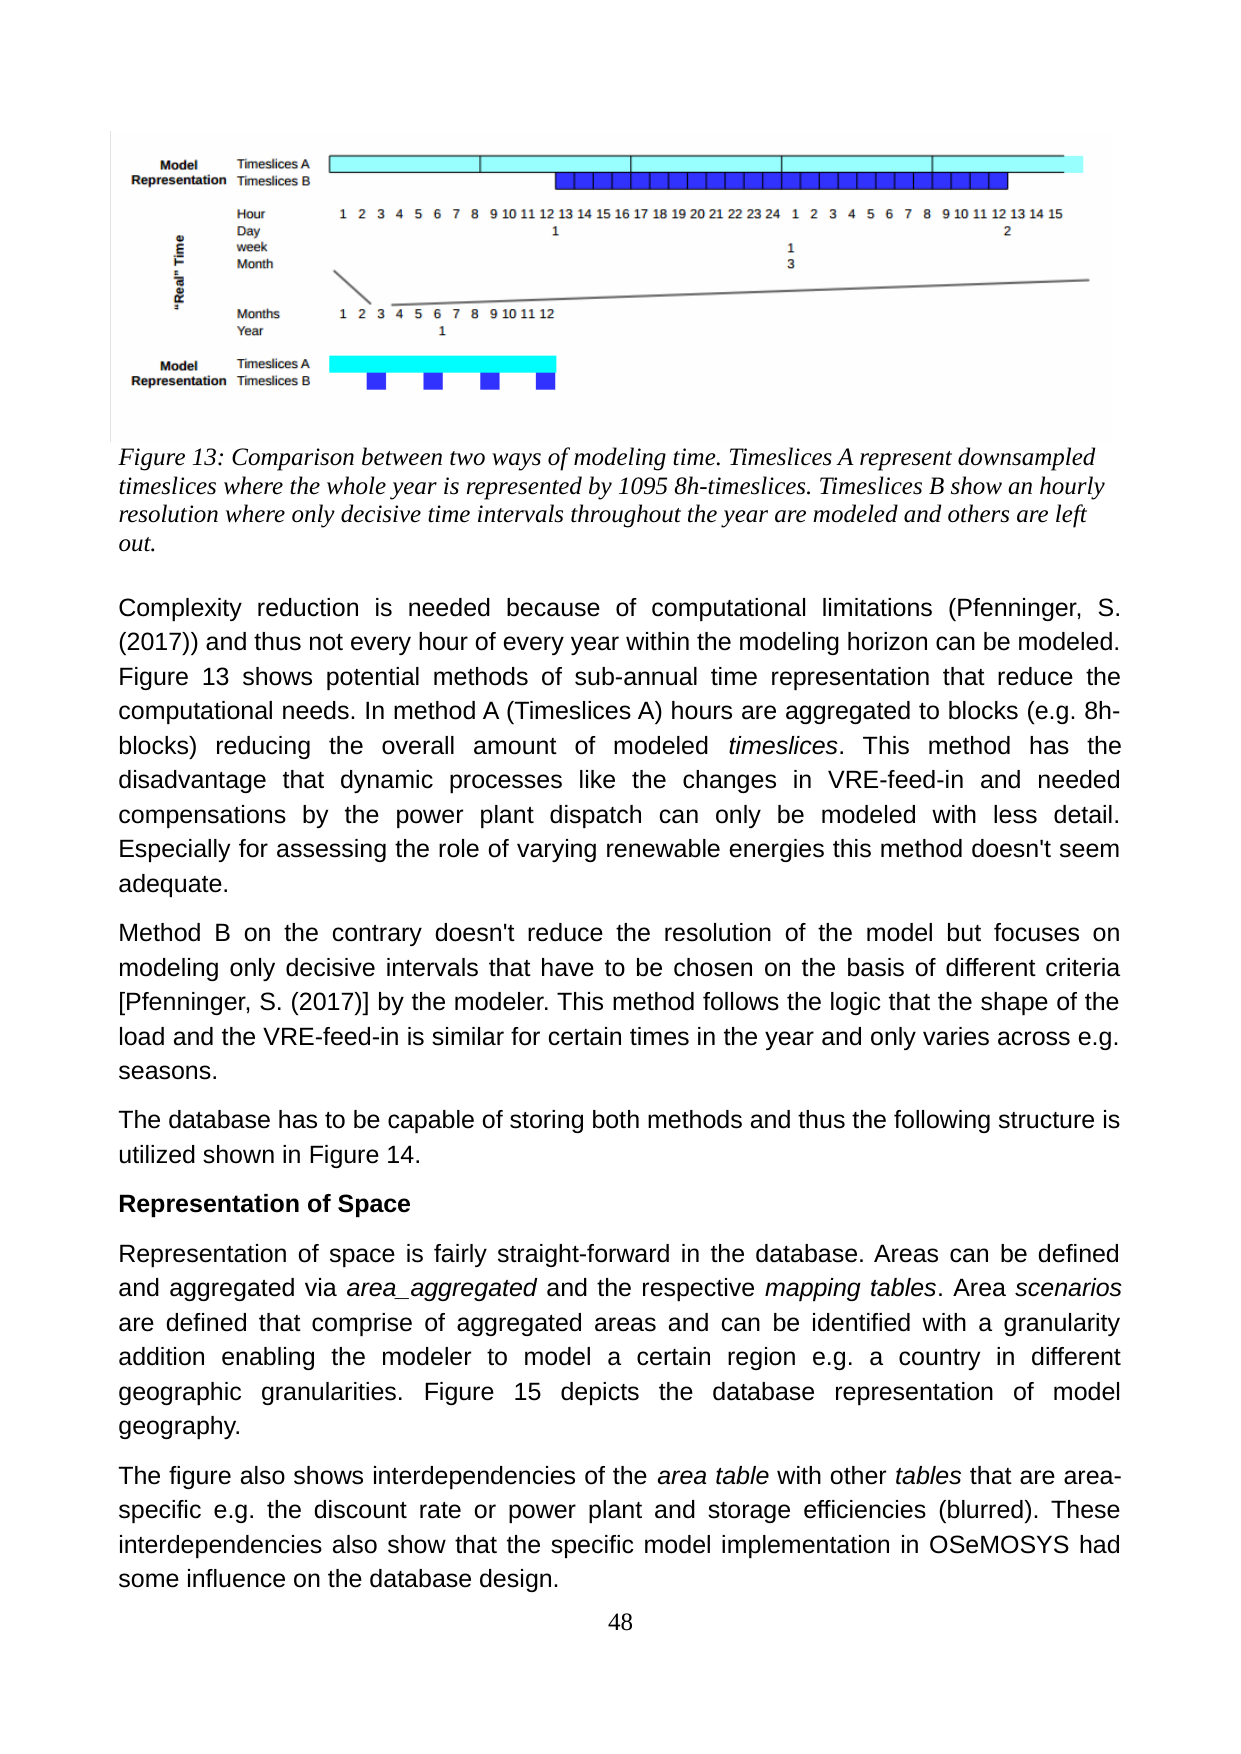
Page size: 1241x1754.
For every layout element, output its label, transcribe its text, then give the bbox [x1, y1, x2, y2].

text Representation of space is fairly straight-forward in the database. Areas can be defined and aggregated via area_aggregated and the respective mapping tables. Area scenarios are defined that comprise of aggregated areas and can be identified with a granularity addition enabling the modeler to model a certain region e.g. a country in different geographic granularities. Figure 15 depicts the database representation of model geography. [118, 1239, 1122, 1440]
text Method B on the contrary doesn't reduce the resolution of the model but focuses on modeling only decisive intervals that have to be chosen on the basis of different criteria [Pfenninger, S. (2017)] by the modeler. This method follows the logic that the shape of the load and the VRE-feed-in is similar for certain times in the year and only varies across e.g. seasons. [118, 918, 1122, 1085]
text Figure 13: Comparison between two ways of modeling time. Timeslices A represent downsampled timeslices where the whole year is represented by 1095 8h-timeslices. Timeslices B show an hourly resolution where only decisive time intervals throughout the year are modeled and others are left out. [118, 146, 1122, 557]
text The database has to be capable of storing both methods and thus the following structure is utilized shown in Figure 14. [118, 1105, 1122, 1169]
picture [109, 131, 1113, 442]
text The figure also shows interdependencies of the area table with other tables that are area-specific e.g. the discount rate or power plant and storage efficiencies (blurred). These interdependencies also show that the specific model implementation in OSeMOSYS had some influence on the database design. [118, 1461, 1122, 1593]
text [118, 118, 1122, 146]
text Representation of Space [118, 1189, 1122, 1218]
text Complexity reduction is needed because of computational limitations (Pfenninger, S. (2017)) and thus not every hour of every year within the modeling horizon can be modeled. Figure 13 shows potential methods of sub-annual time representation that reduce the computational needs. In method A (Timeslices A) hours are aggregated to blocks (e.g. 8h-blocks) reducing the overall amount of modeled timeslices. This method has the disadvantage that dynamic processes like the changes in VRE-feed-in and needed compensations by the power plant dispatch can only be modeled with less detail. Especially for assessing the role of varying renewable energies this method doesn't seem adequate. [118, 557, 1122, 897]
